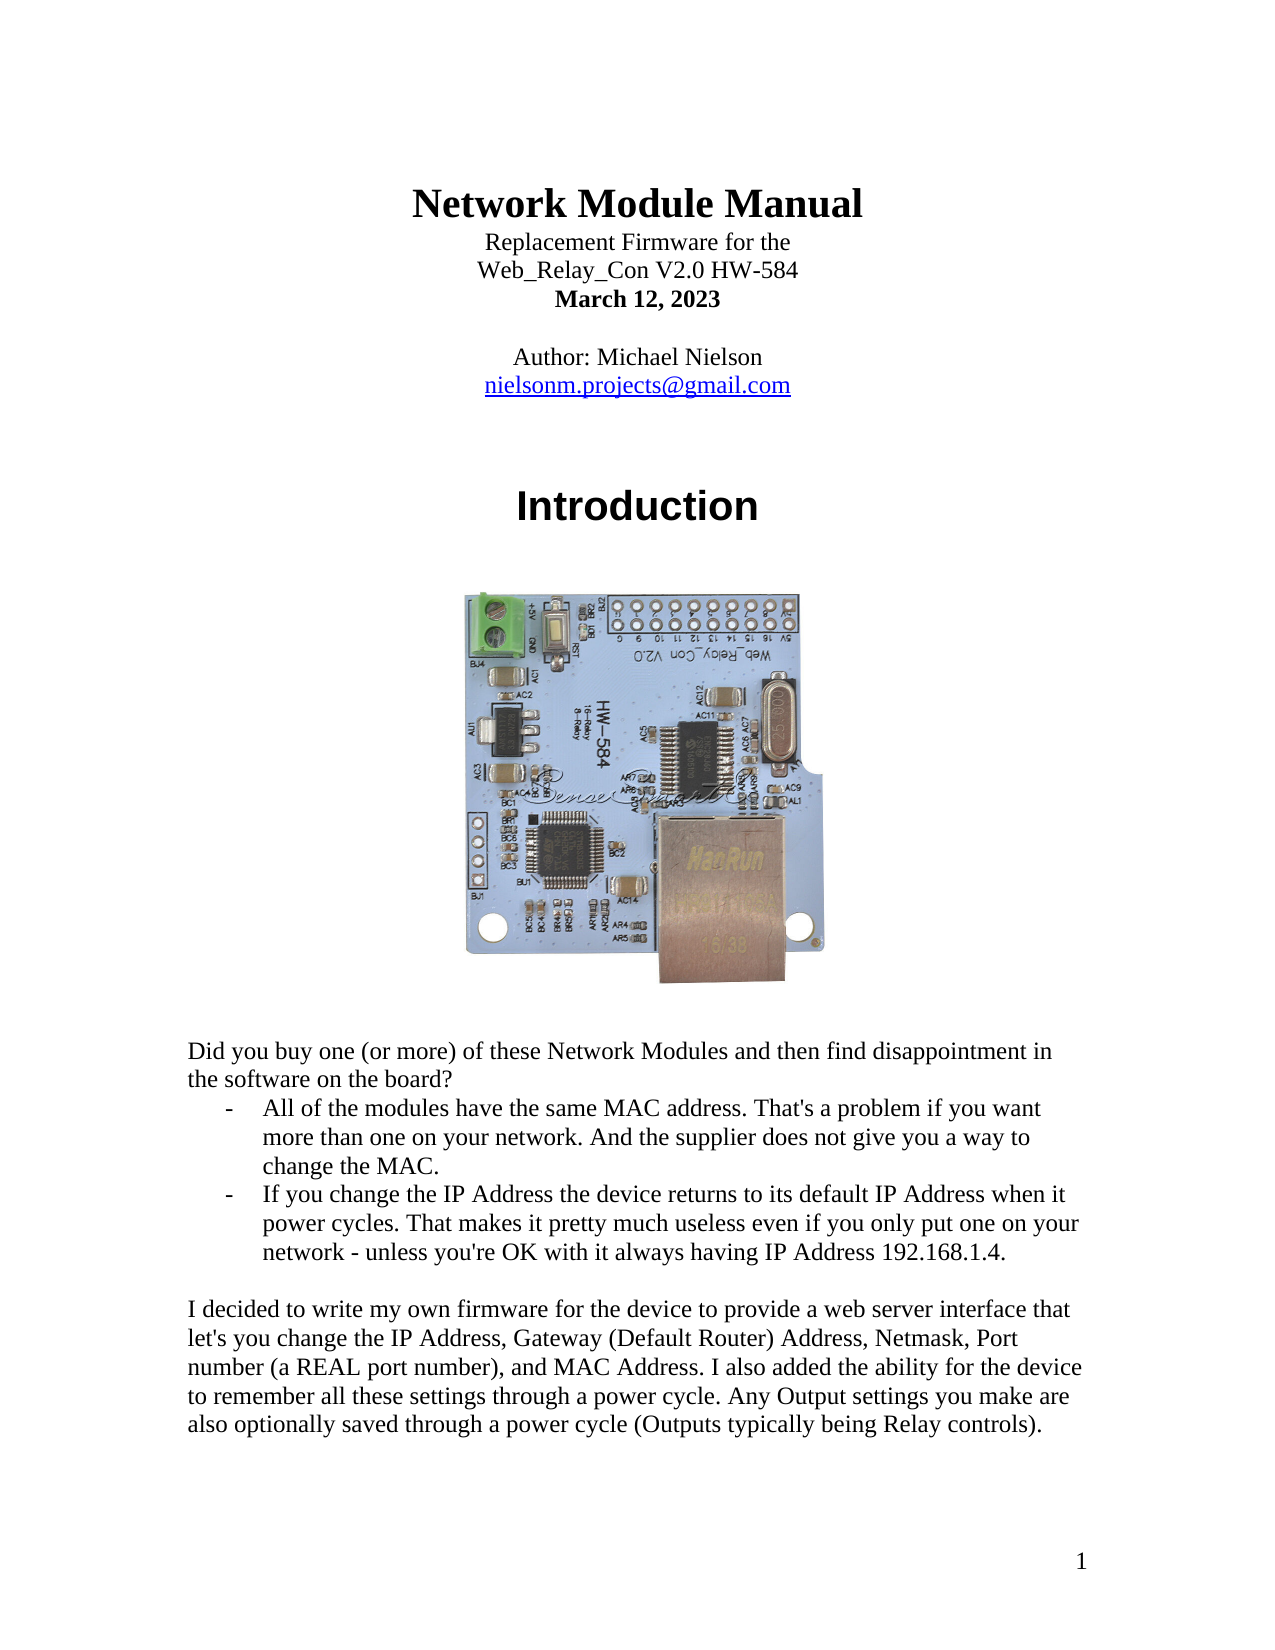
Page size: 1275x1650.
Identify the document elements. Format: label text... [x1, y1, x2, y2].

list All of the modules have the same MAC address. That's a problem if you want more than one on your network. And the supplier does not give you a way to change the MAC. [225, 1093, 1087, 1179]
text Network Module Manual [187, 179, 1087, 227]
text Web_Relay_Con V2.0 HW-584 [187, 255, 1087, 284]
text March 12, 2023 [187, 284, 1087, 313]
list If you change the IP Address the device returns to its default IP Address when it power cycles. That makes it pretty much useless even if you only put one on your network - unless you're OK with it always having IP Address 192.168.1.4. [225, 1179, 1087, 1266]
text Replacement Firmware for the [187, 227, 1087, 255]
text Author: Michael Nielson [187, 342, 1087, 370]
text nielsonm.projects@gmail.com [187, 370, 1087, 399]
picture [387, 536, 888, 1036]
subtitle Introduction [187, 482, 1087, 529]
text Did you buy one (or more) of these Network Modules and then find disappointment in the software on the board? [187, 1036, 1087, 1093]
text I decided to write my own firmware for the device to provide a web server interface that let's you change the IP Address, Gateway (Default Router) Address, Netmask, Port number (a REAL port number), and MAC Address. I also added the ability for the device to remember all these settings through a power cycle. Any Output settings you make are also optionally saved through a power cycle (Outputs typically being Relay controls). [187, 1294, 1087, 1438]
